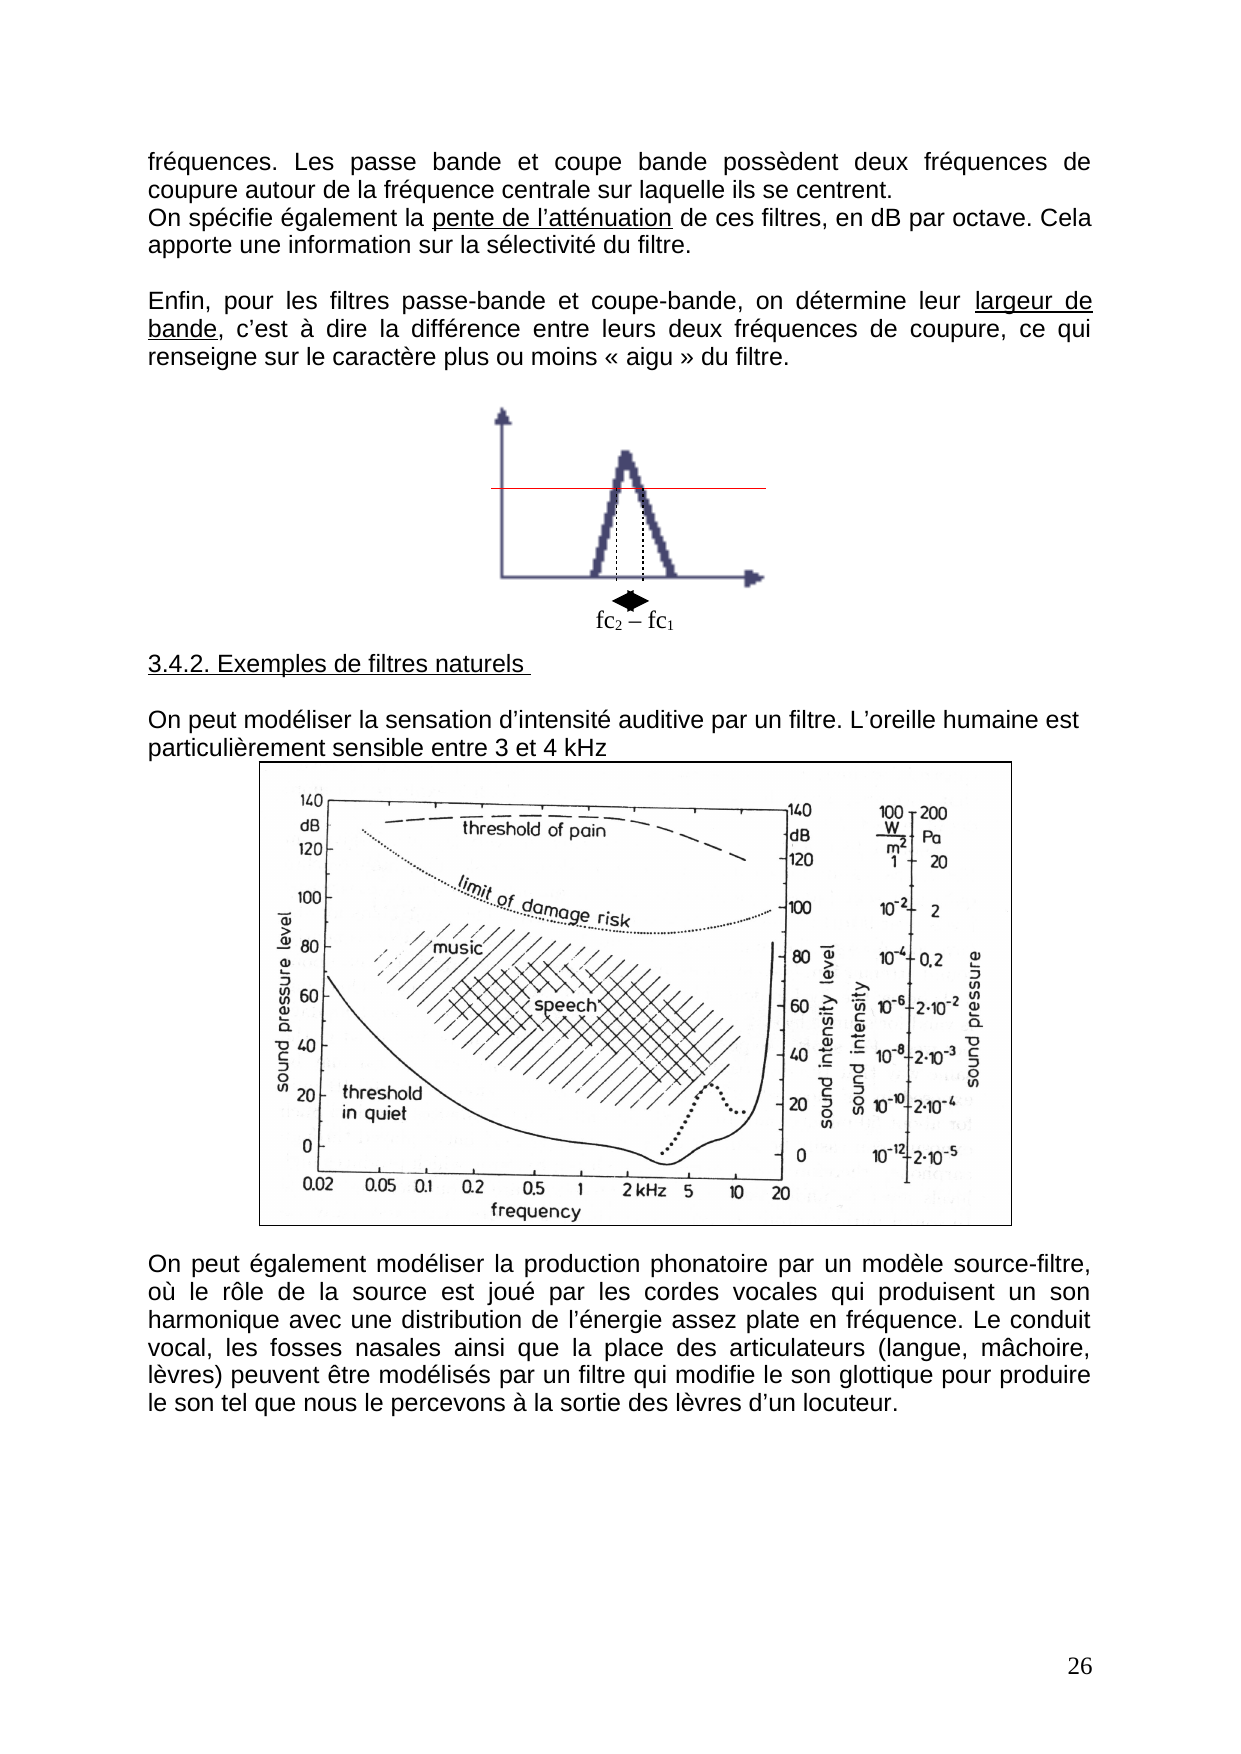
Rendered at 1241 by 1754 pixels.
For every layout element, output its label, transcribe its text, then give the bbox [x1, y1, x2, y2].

picture [460, 380, 781, 613]
text Enfin, pour les filtres passe-bande et coupe-bande, on détermine leur largeur de bande, c’est à dire la différence entre leurs deux fréquences de coupure, ce qui renseigne sur le caractère plus ou moins « aigu » du filtre. [148, 287, 1092, 371]
text fréquences. Les passe bande et coupe bande possèdent deux fréquences de coupure autour de la fréquence centrale sur laquelle ils se centrent. [148, 148, 1092, 203]
text On peut modéliser la sensation d’intensité auditive par un filtre. L’oreille humaine est particulièrement sensible entre 3 et 4 kHz [148, 705, 1092, 761]
text On spécifie également la pente de l’atténuation de ces filtres, en dB par octave. Cela apporte une information sur la sélectivité du filtre. [148, 203, 1092, 259]
text On peut également modéliser la production phonatoire par un modèle source-filtre, où le rôle de la source est joué par les cordes vocales qui produisent un son harmonique avec une distribution de l’énergie assez plate en fréquence. Le conduit vocal, les fosses nasales ainsi que la place des articulateurs (langue, mâchoire, lèvres) peuvent être modélisés par un filtre qui modifie le son glottique pour produire le son tel que nous le percevons à la sortie des lèvres d’un locuteur. [148, 1250, 1092, 1417]
picture [260, 763, 1011, 1225]
subtitle 3.4.2. Exemples de filtres naturels [148, 649, 1092, 677]
text fc2 – fc1 [595, 606, 693, 634]
